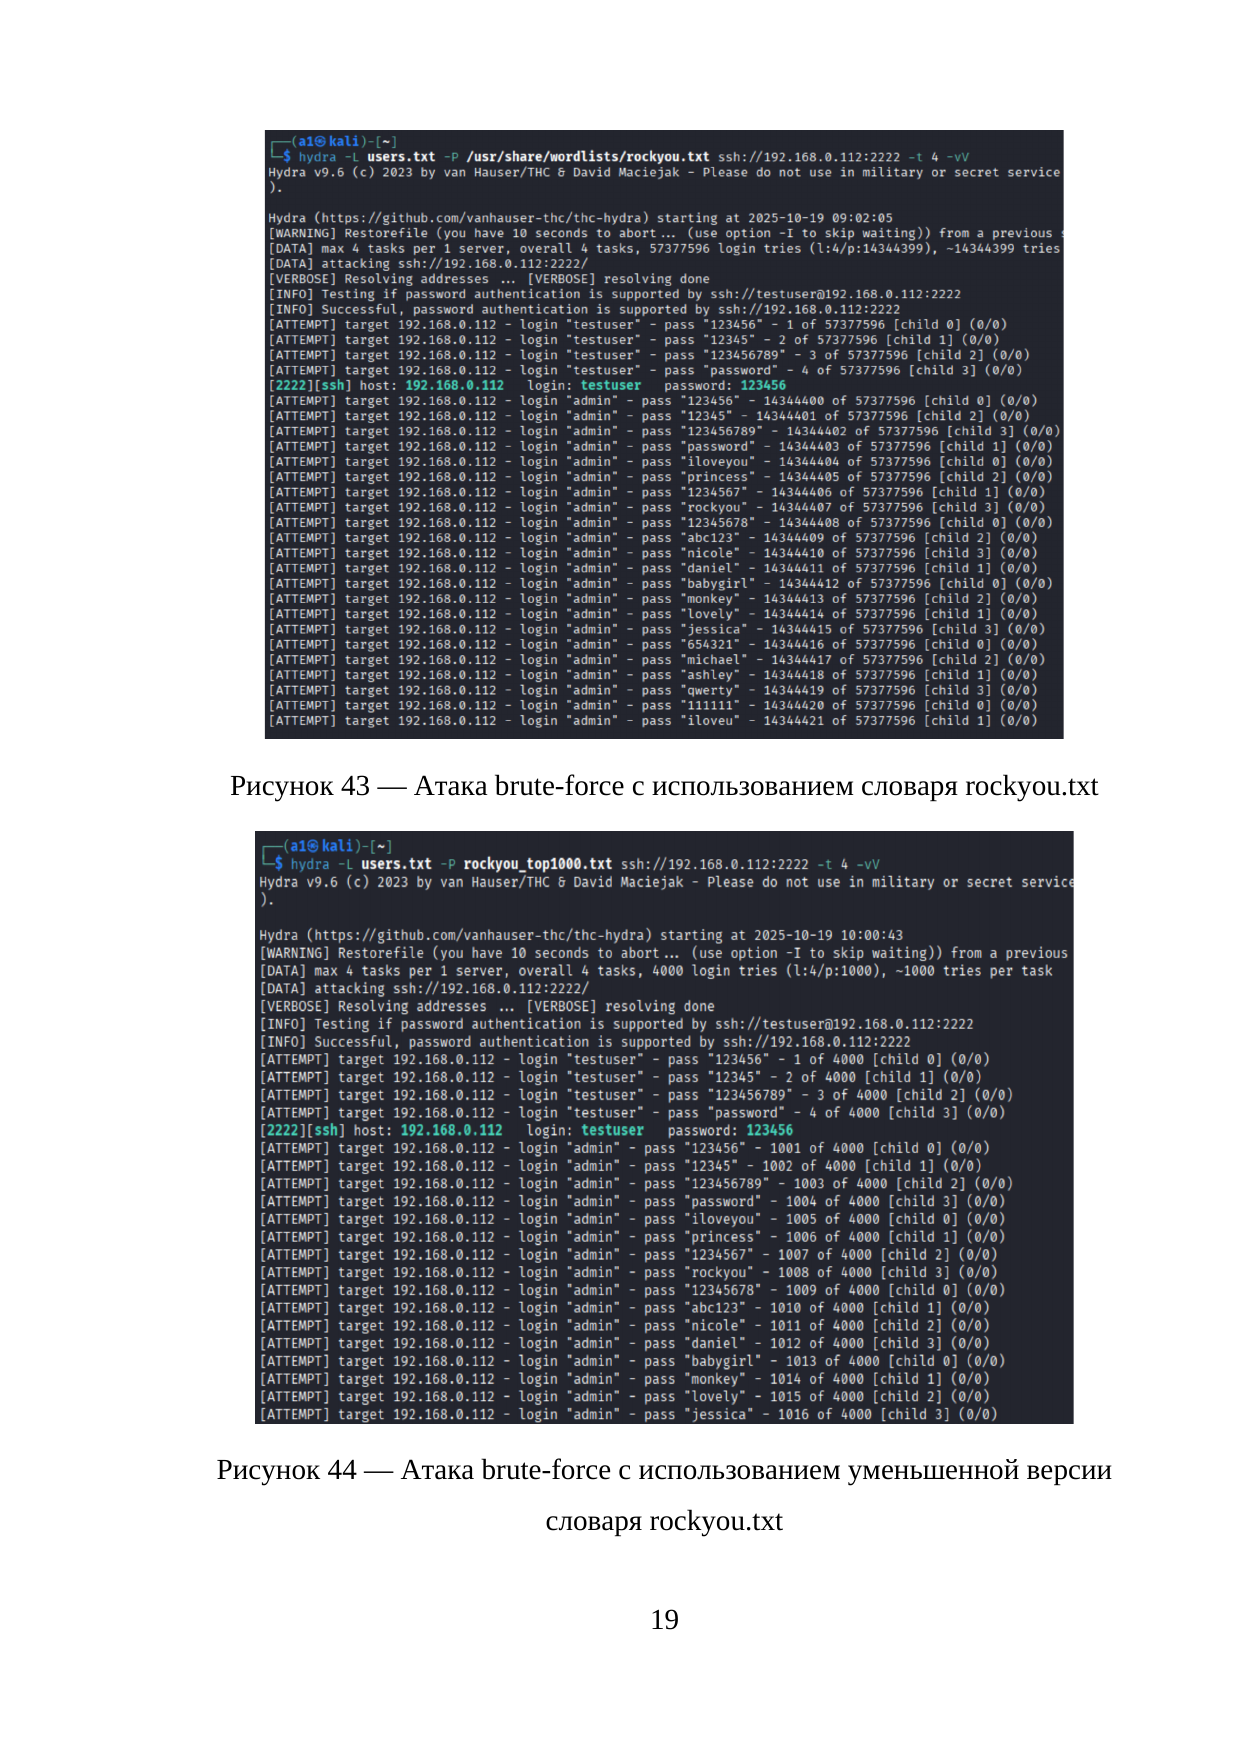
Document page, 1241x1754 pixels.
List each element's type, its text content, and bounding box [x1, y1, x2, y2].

picture [264, 130, 1064, 739]
text Рисунок 43 — Атака brute-force с использованием словаря rockyou.txt [177, 131, 1152, 802]
picture [255, 831, 1074, 1424]
text Рисунок 44 — Атака brute-force с использованием уменьшенной версии словаря rockyou.txt [177, 831, 1152, 1536]
